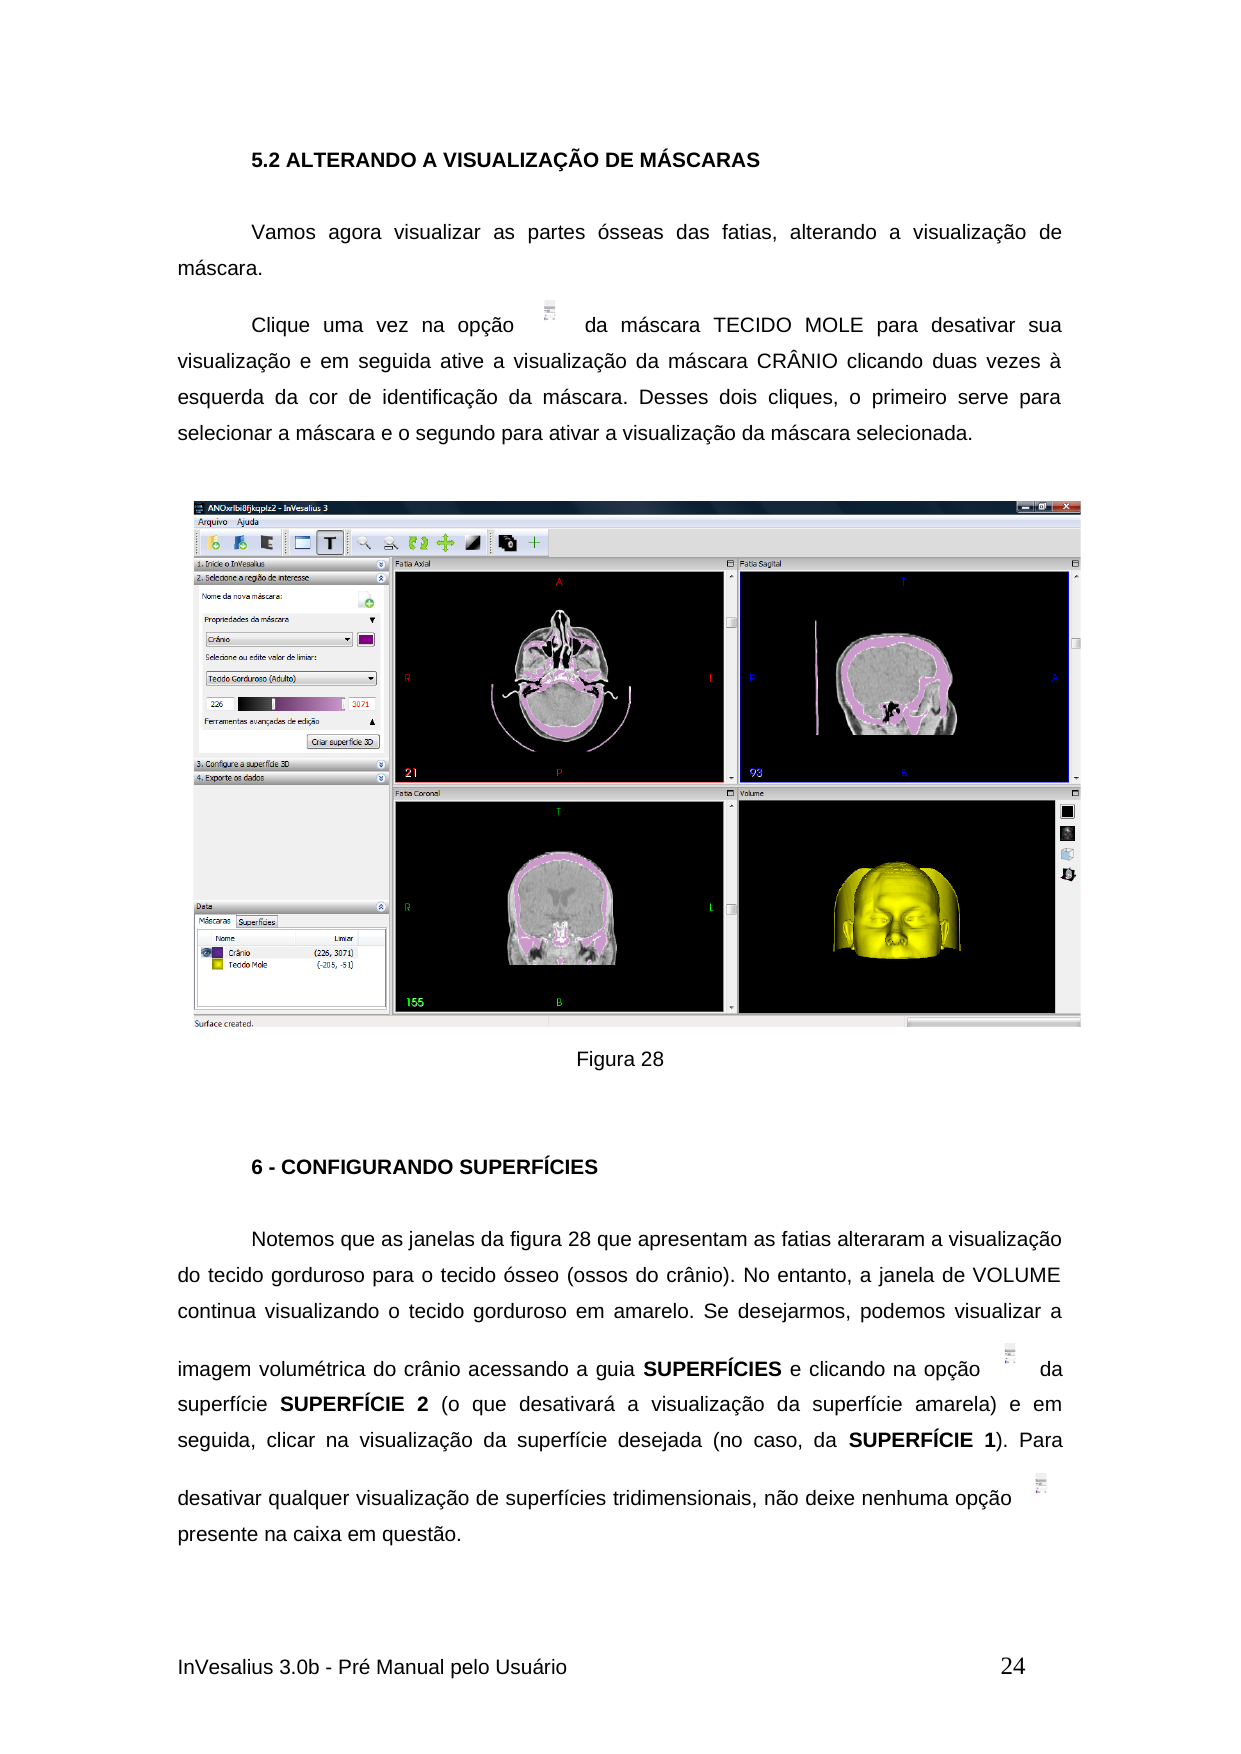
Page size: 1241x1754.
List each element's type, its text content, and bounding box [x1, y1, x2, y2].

text Clique uma vez na opção da máscara TECIDO MOLE para desativar sua visualização e em seguida ative a visualização da máscara CRÂNIO clicando duas vezes à esquerda da cor de identificação da máscara. Desses dois cliques, o primeiro serve para selecionar a máscara e o segundo para ativar a visualização da máscara selecionada. [177, 291, 1063, 445]
text Figura 28 [177, 1047, 1063, 1071]
picture [193, 501, 1081, 1027]
text 5.2 ALTERANDO A VISUALIZAÇÃO DE MÁSCARAS [177, 148, 1063, 172]
text Vamos agora visualizar as partes ósseas das fatias, alterando a visualização de máscara. [177, 219, 1063, 279]
text Notemos que as janelas da figura 28 que apresentam as fatias alteraram a visualização do tecido gorduroso para o tecido ósseo (ossos do crânio). No entanto, a janela de VOLUME continua visualizando o tecido gorduroso em amarelo. Se desejarmos, podemos visualizar a imagem volumétrica do crânio acessando a guia SUPERFÍCIES e clicando na opção da superfície SUPERFÍCIE 2 (o que desativará a visualização da superfície amarela) e em seguida, clicar na visualização da superfície desejada (no caso, da SUPERFÍCIE 1). Para desativar qualquer visualização de superfícies tridimensionais, não deixe nenhuma opção presente na caixa em questão. [177, 1227, 1063, 1546]
text 6 - CONFIGURANDO SUPERFÍCIES [177, 1155, 1063, 1179]
